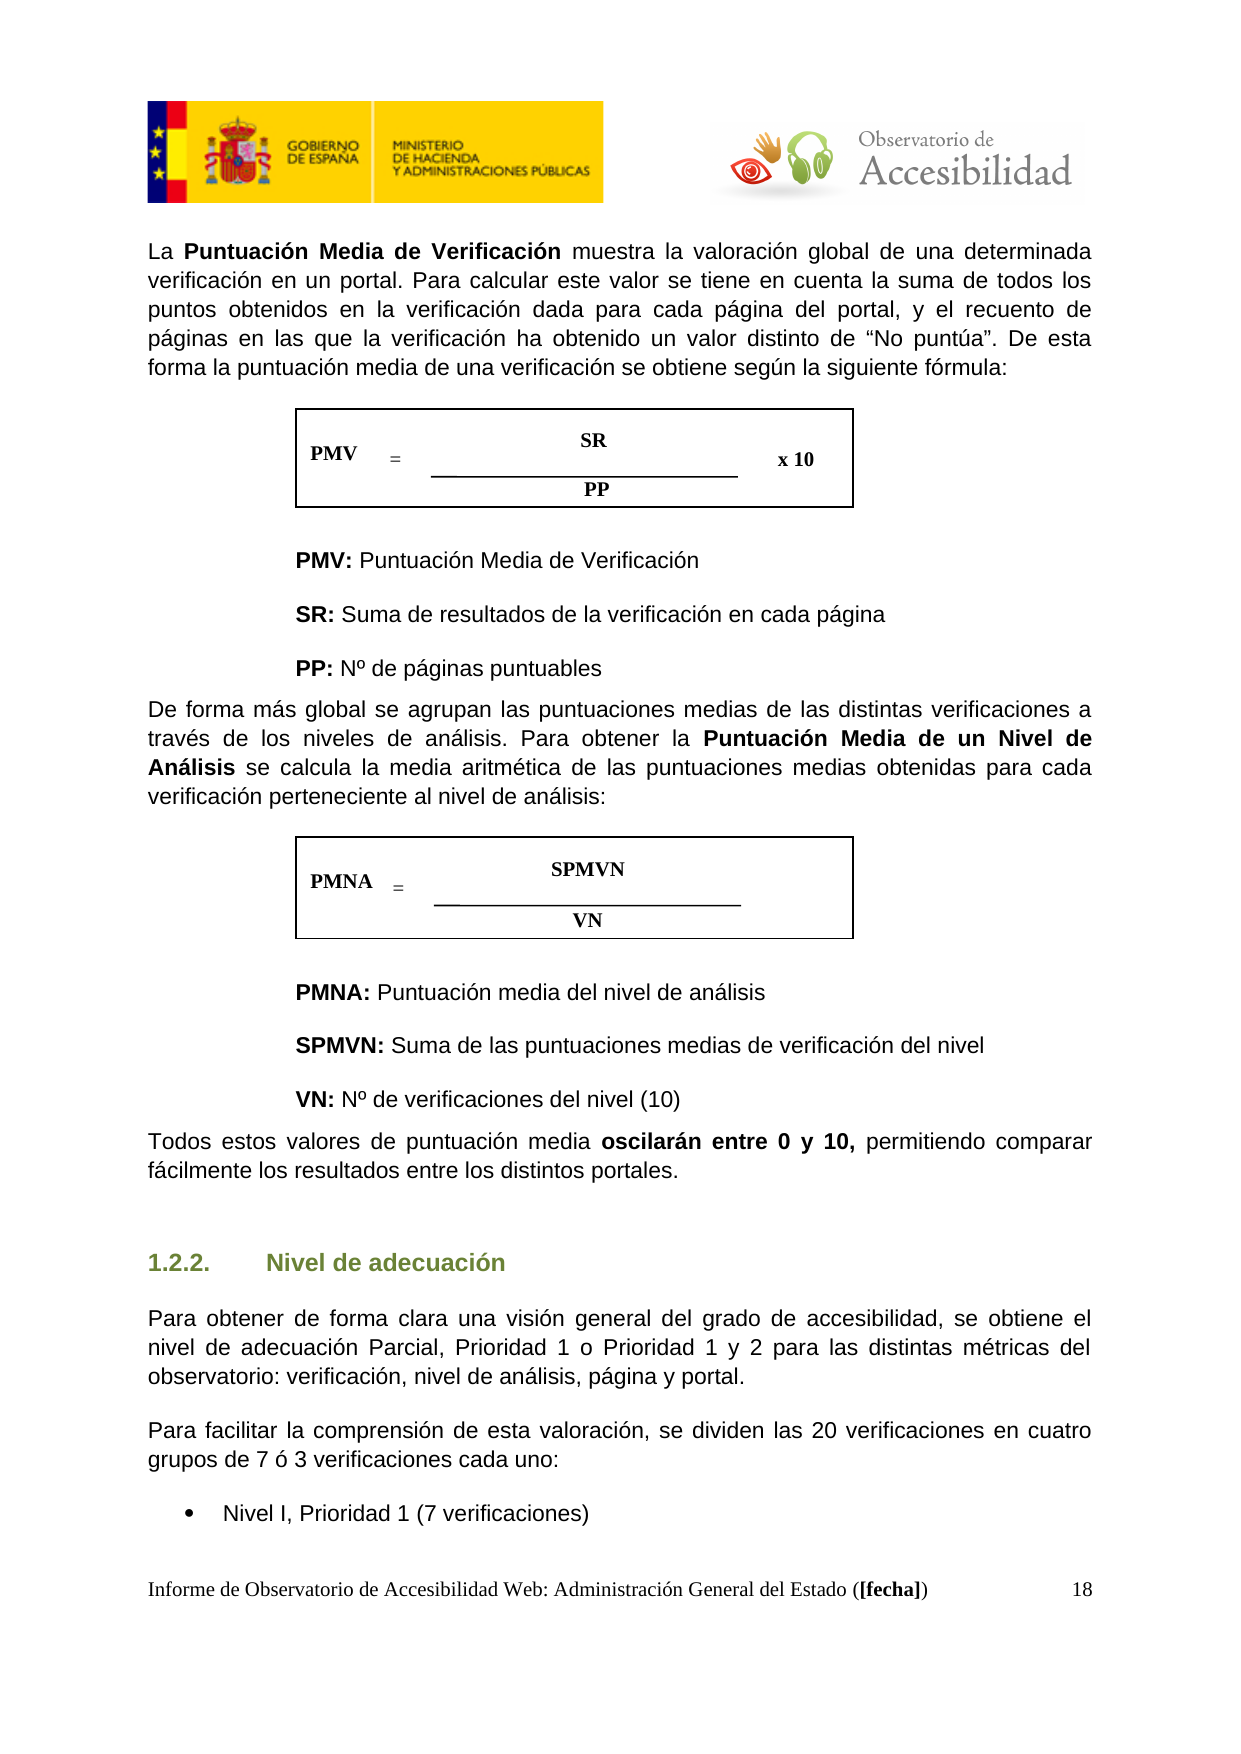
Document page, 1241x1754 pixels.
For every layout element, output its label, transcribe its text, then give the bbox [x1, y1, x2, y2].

text VN: Nº de verificaciones del nivel (10) [295, 1086, 1092, 1113]
text De forma más global se agrupan las puntuaciones medias de las distintas verificaciones a través de los niveles de análisis. Para obtener la Puntuación Media de un Nivel de Análisis se calcula la media aritmética de las puntuaciones medias obtenidas para cada verificación perteneciente al nivel de análisis: [148, 696, 1092, 809]
text PMNA: Puntuación media del nivel de análisis [295, 978, 1092, 1005]
text SR: Suma de resultados de la verificación en cada página [295, 601, 1092, 627]
text PP: Nº de páginas puntuables [295, 654, 1092, 681]
text Para obtener de forma clara una visión general del grado de accesibilidad, se obtiene el nivel de adecuación Parcial, Prioridad 1 o Prioridad 1 y 2 para las distintas métricas del observatorio: verificación, nivel de análisis, página y portal. [148, 1305, 1092, 1389]
picture [710, 122, 1086, 205]
text La Puntuación Media de Verificación muestra la valoración global de una determinada verificación en un portal. Para calcular este valor se tiene en cuenta la suma de todos los puntos obtenidos en la verificación dada para cada página del portal, y el recuento de páginas en las que la verificación ha obtenido un valor distinto de “No puntúa”. De esta forma la puntuación media de una verificación se obtiene según la siguiente fórmula: [148, 238, 1092, 380]
list Nivel I, Prioridad 1 (7 verificaciones) [185, 1499, 1092, 1526]
text Todos estos valores de puntuación media oscilarán entre 0 y 10, permitiendo comparar fácilmente los resultados entre los distintos portales. [148, 1128, 1092, 1183]
list Nivel de adecuación [148, 1248, 1092, 1277]
text Para facilitar la comprensión de esta valoración, se dividen las 20 verificaciones en cuatro grupos de 7 ó 3 verificaciones cada uno: [148, 1417, 1092, 1472]
text PMV: Puntuación Media de Verificación [295, 547, 1092, 573]
picture [147, 101, 604, 203]
text SPMVN: Suma de las puntuaciones medias de verificación del nivel [295, 1032, 1092, 1059]
